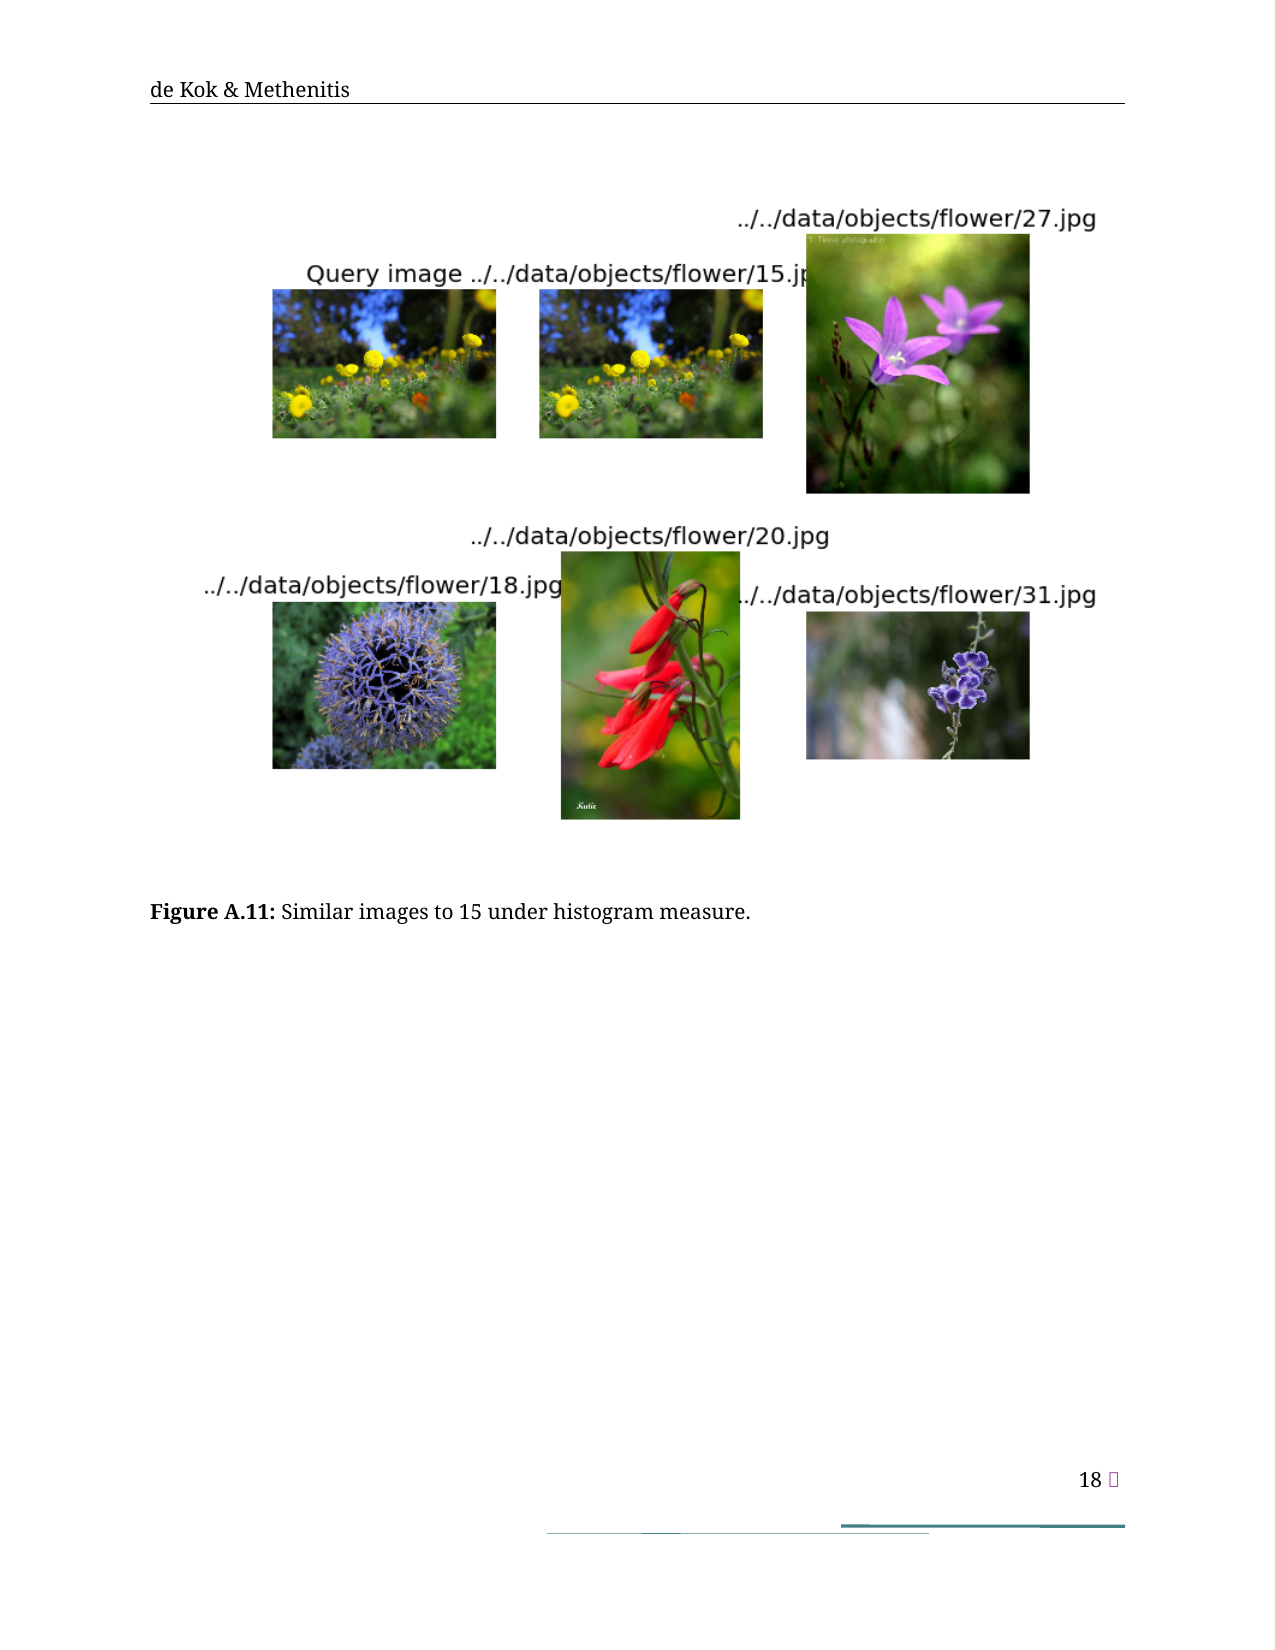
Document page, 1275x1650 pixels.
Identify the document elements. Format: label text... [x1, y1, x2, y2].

picture [150, 157, 1125, 893]
text Figure A.11: Similar images to 15 under histogram measure. [150, 893, 1125, 925]
